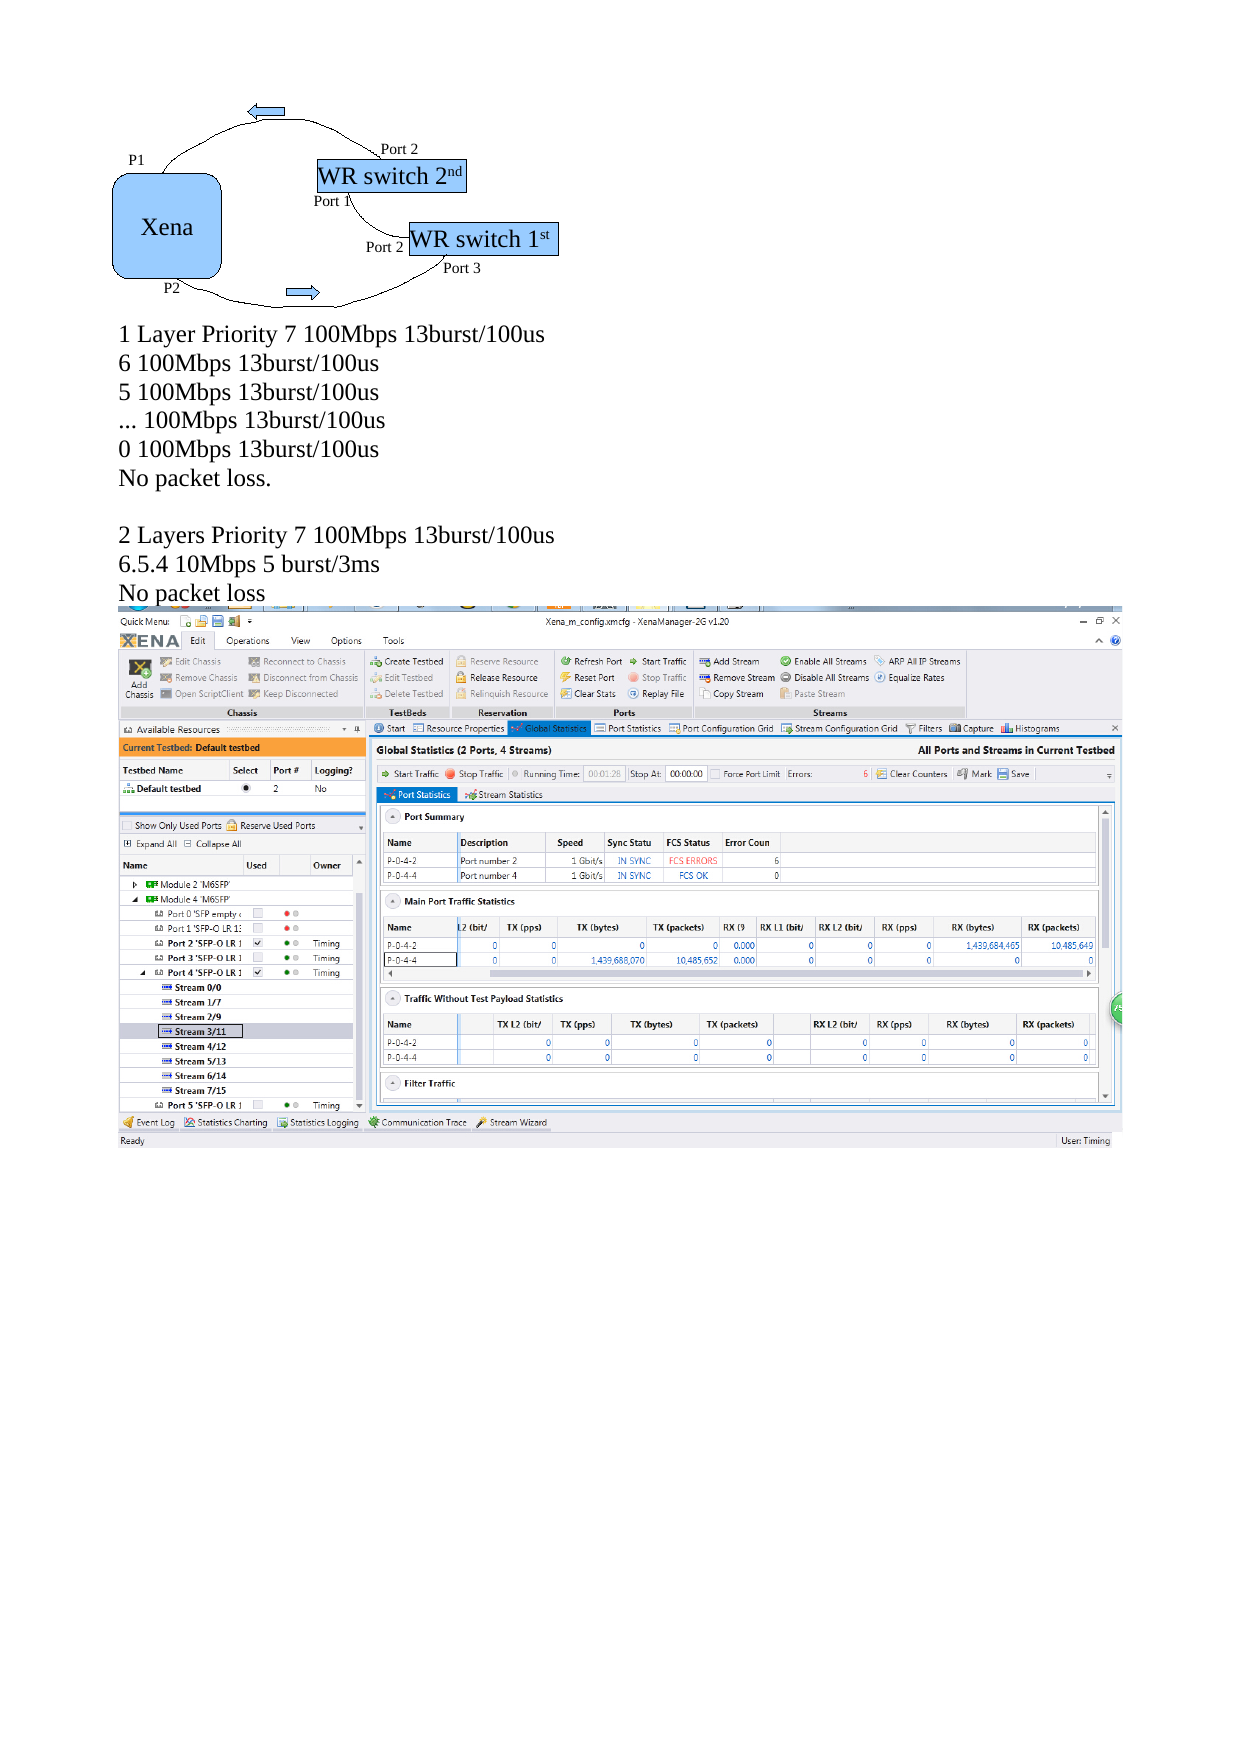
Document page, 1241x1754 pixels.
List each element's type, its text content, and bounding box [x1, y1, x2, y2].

text 6 100Mbps 13burst/100us [118, 348, 1122, 377]
picture [118, 606, 1123, 1148]
text 2 Layers Priority 7 100Mbps 13burst/100us [118, 521, 1122, 549]
text 5 100Mbps 13burst/100us [118, 377, 1122, 406]
text 0 100Mbps 13burst/100us [118, 434, 1122, 463]
text 6.5.4 10Mbps 5 burst/3ms [118, 549, 1122, 578]
text 1 Layer Priority 7 100Mbps 13burst/100us [118, 319, 1122, 348]
text No packet loss. [118, 463, 1122, 492]
text ... 100Mbps 13burst/100us [118, 406, 1122, 434]
text No packet loss [118, 578, 1122, 606]
